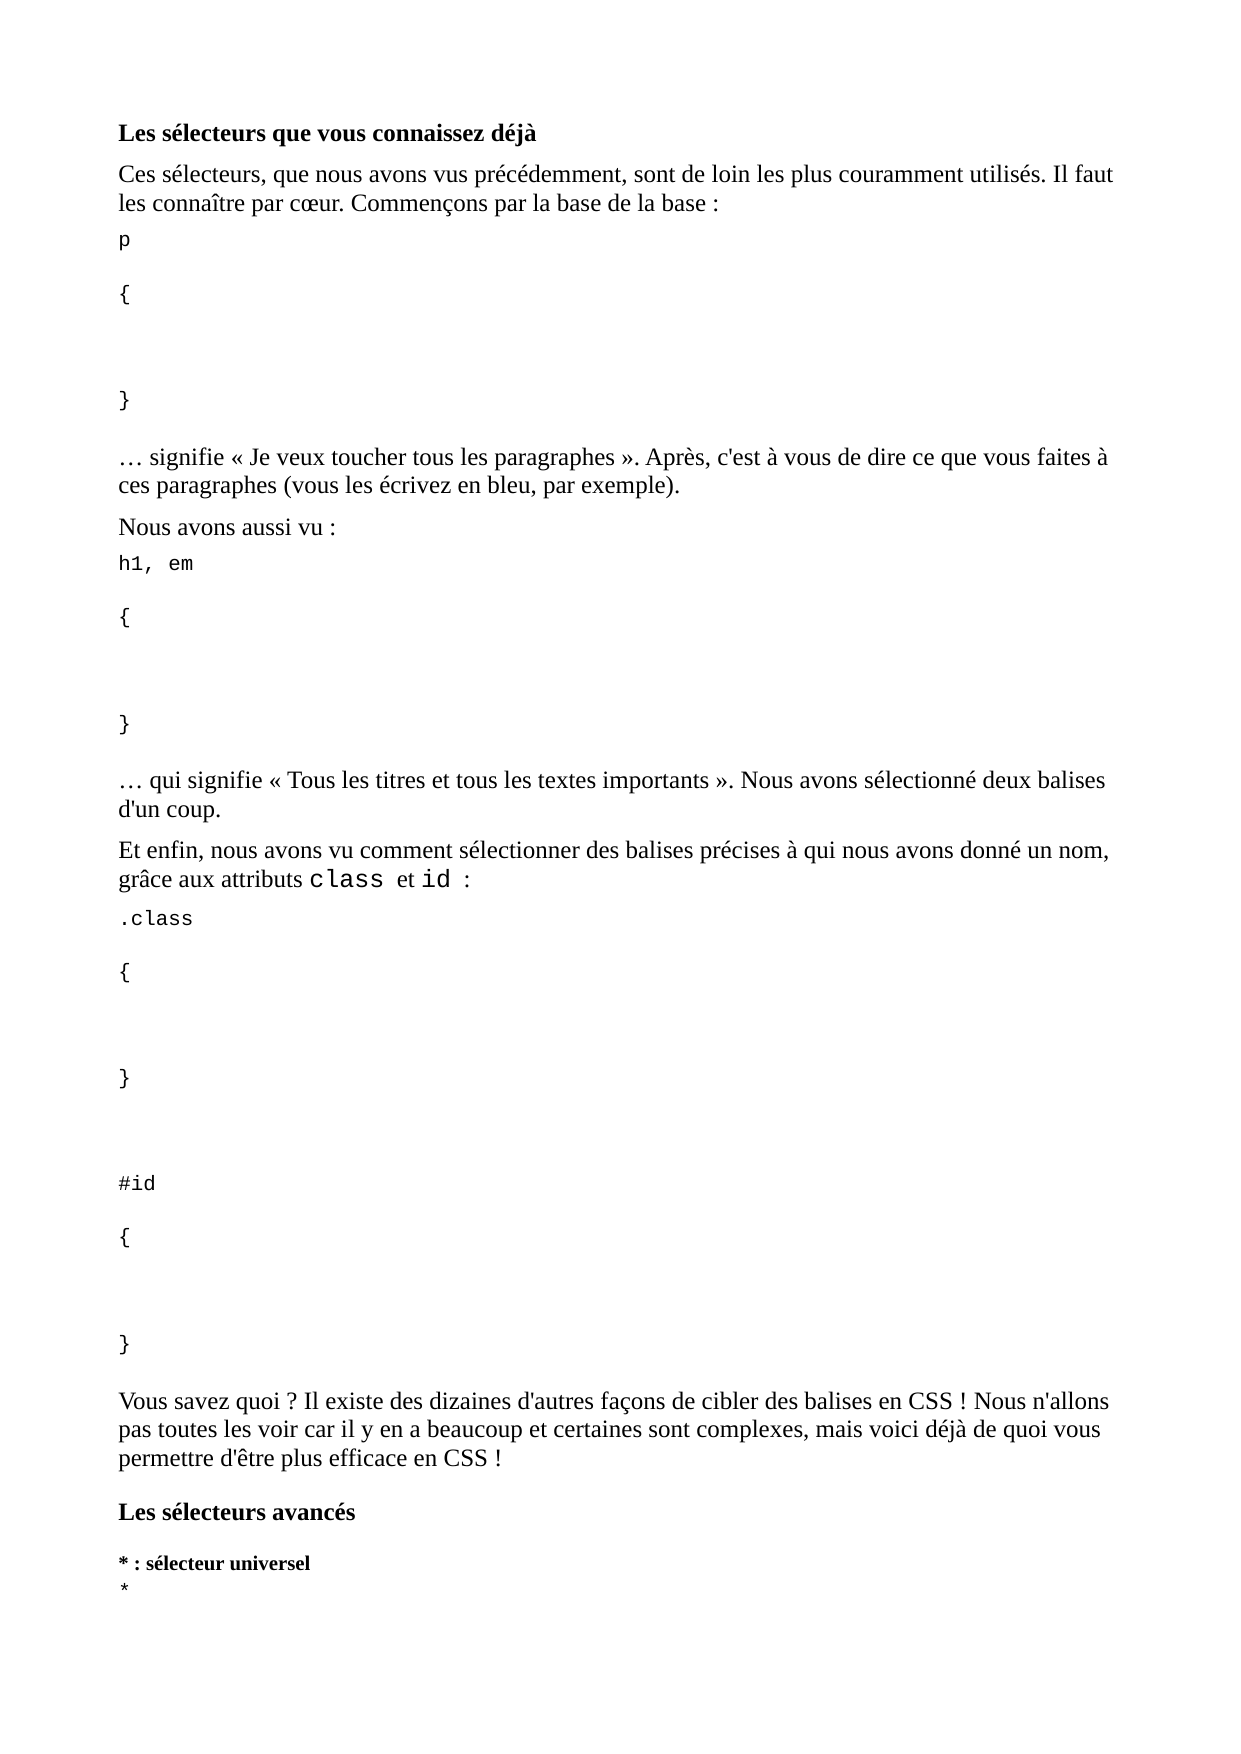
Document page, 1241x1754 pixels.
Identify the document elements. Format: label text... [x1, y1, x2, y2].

text h1, em [118, 553, 1122, 577]
subtitle Les sélecteurs que vous connaissez déjà [118, 118, 1122, 147]
text } [118, 712, 1122, 736]
text Et enfin, nous avons vu comment sélectionner des balises précises à qui nous avons donné un nom, grâce aux attributs class et id : [118, 836, 1122, 895]
text #id [118, 1173, 1122, 1197]
text … signifie « Je veux toucher tous les paragraphes ». Après, c'est à vous de dire ce que vous faites à ces paragraphes (vous les écrivez en bleu, par exemple). [118, 442, 1122, 499]
text Ces sélecteurs, que nous avons vus précédemment, sont de loin les plus couramment utilisés. Il faut les connaître par cœur. Commençons par la base de la base : [118, 159, 1122, 217]
text * [118, 1581, 1122, 1605]
text .class [118, 908, 1122, 931]
text Vous savez quoi ? Il existe des dizaines d'autres façons de cibler des balises en CSS ! Nous n'allons pas toutes les voir car il y en a beaucoup et certaines sont complexes, mais voici déjà de quoi vous permettre d'être plus efficace en CSS ! [118, 1386, 1122, 1472]
text { [118, 1226, 1122, 1250]
text } [118, 1067, 1122, 1091]
subtitle Les sélecteurs avancés [118, 1497, 1122, 1526]
text p [118, 229, 1122, 253]
text { [118, 606, 1122, 630]
text { [118, 961, 1122, 984]
text } [118, 1333, 1122, 1356]
text Nous avons aussi vu : [118, 512, 1122, 541]
text } [118, 389, 1122, 412]
text { [118, 282, 1122, 306]
subtitle * : sélecteur universel [118, 1551, 1122, 1575]
text … qui signifie « Tous les titres et tous les textes importants ». Nous avons sélectionné deux balises d'un coup. [118, 766, 1122, 823]
